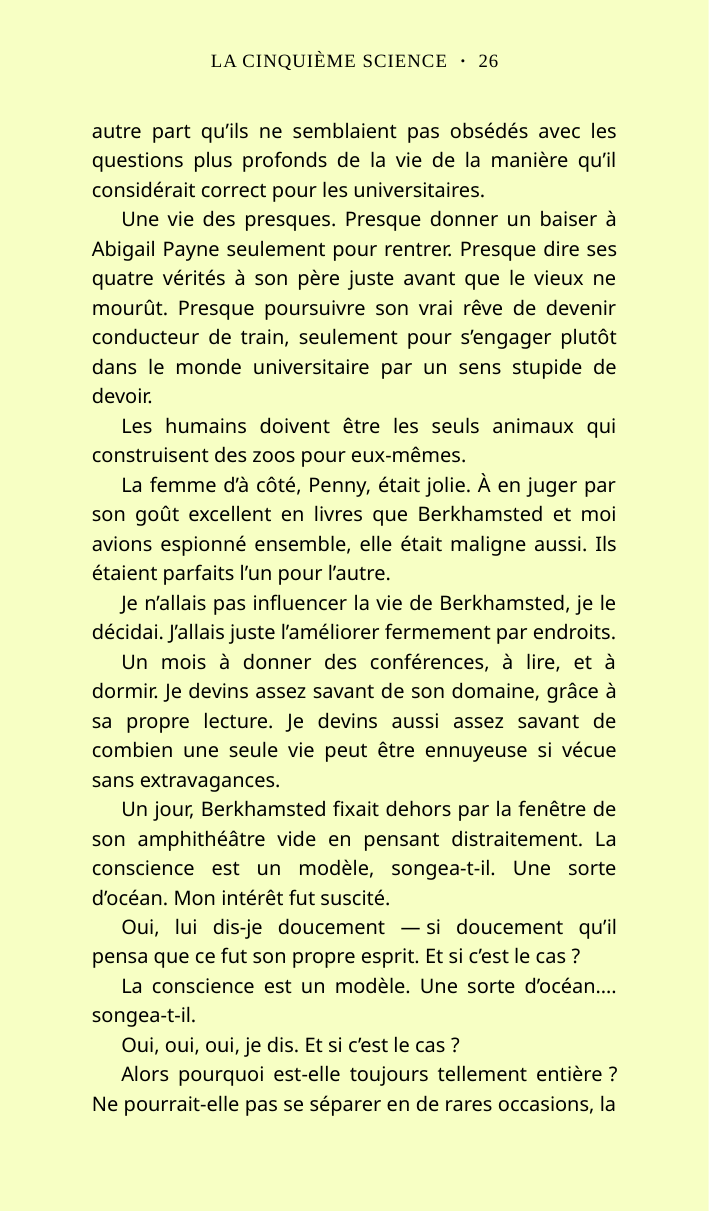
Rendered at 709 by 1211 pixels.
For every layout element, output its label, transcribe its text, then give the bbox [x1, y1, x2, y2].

text autre part qu’ils ne semblaient pas obsédés avec les questions plus profonds de la vie de la manière qu’il considérait correct pour les universitaires. [92, 115, 617, 203]
text Alors pourquoi est-elle toujours tellement entière ? Ne pourrait-elle pas se séparer en de rares occasions, la [92, 1058, 617, 1117]
text Un mois à donner des conférences, à lire, et à dormir. Je devins assez savant de son domaine, grâce à sa propre lecture. Je devins aussi assez savant de combien une seule vie peut être ennuyeuse si vécue sans extravagances. [92, 646, 617, 793]
text Oui, lui dis-je doucement — si doucement qu’il pensa que ce fut son propre esprit. Et si c’est le cas ? [92, 911, 617, 970]
text La femme d’à côté, Penny, était jolie. À en juger par son goût excellent en livres que Berkhamsted et moi avions espionné ensemble, elle était maligne aussi. Ils étaient parfaits l’un pour l’autre. [92, 469, 617, 587]
text Un jour, Berkhamsted fixait dehors par la fenêtre de son amphithéâtre vide en pensant distraitement. La conscience est un modèle, songea-t-il. Une sorte d’océan. Mon intérêt fut suscité. [92, 793, 617, 911]
text Les humains doivent être les seuls animaux qui construisent des zoos pour eux-mêmes. [92, 410, 617, 469]
text Une vie des presques. Presque donner un baiser à Abigail Payne seulement pour rentrer. Presque dire ses quatre vérités à son père juste avant que le vieux ne mourût. Presque poursuivre son vrai rêve de devenir conducteur de train, seulement pour s’engager plutôt dans le monde universitaire par un sens stupide de devoir. [92, 203, 617, 410]
text Je n’allais pas influencer la vie de Berkhamsted, je le décidai. J’allais juste l’améliorer fermement par endroits. [92, 587, 617, 646]
text Oui, oui, oui, je dis. Et si c’est le cas ? [92, 1029, 617, 1058]
text La conscience est un modèle. Une sorte d’océan…. songea-t-il. [92, 970, 617, 1029]
